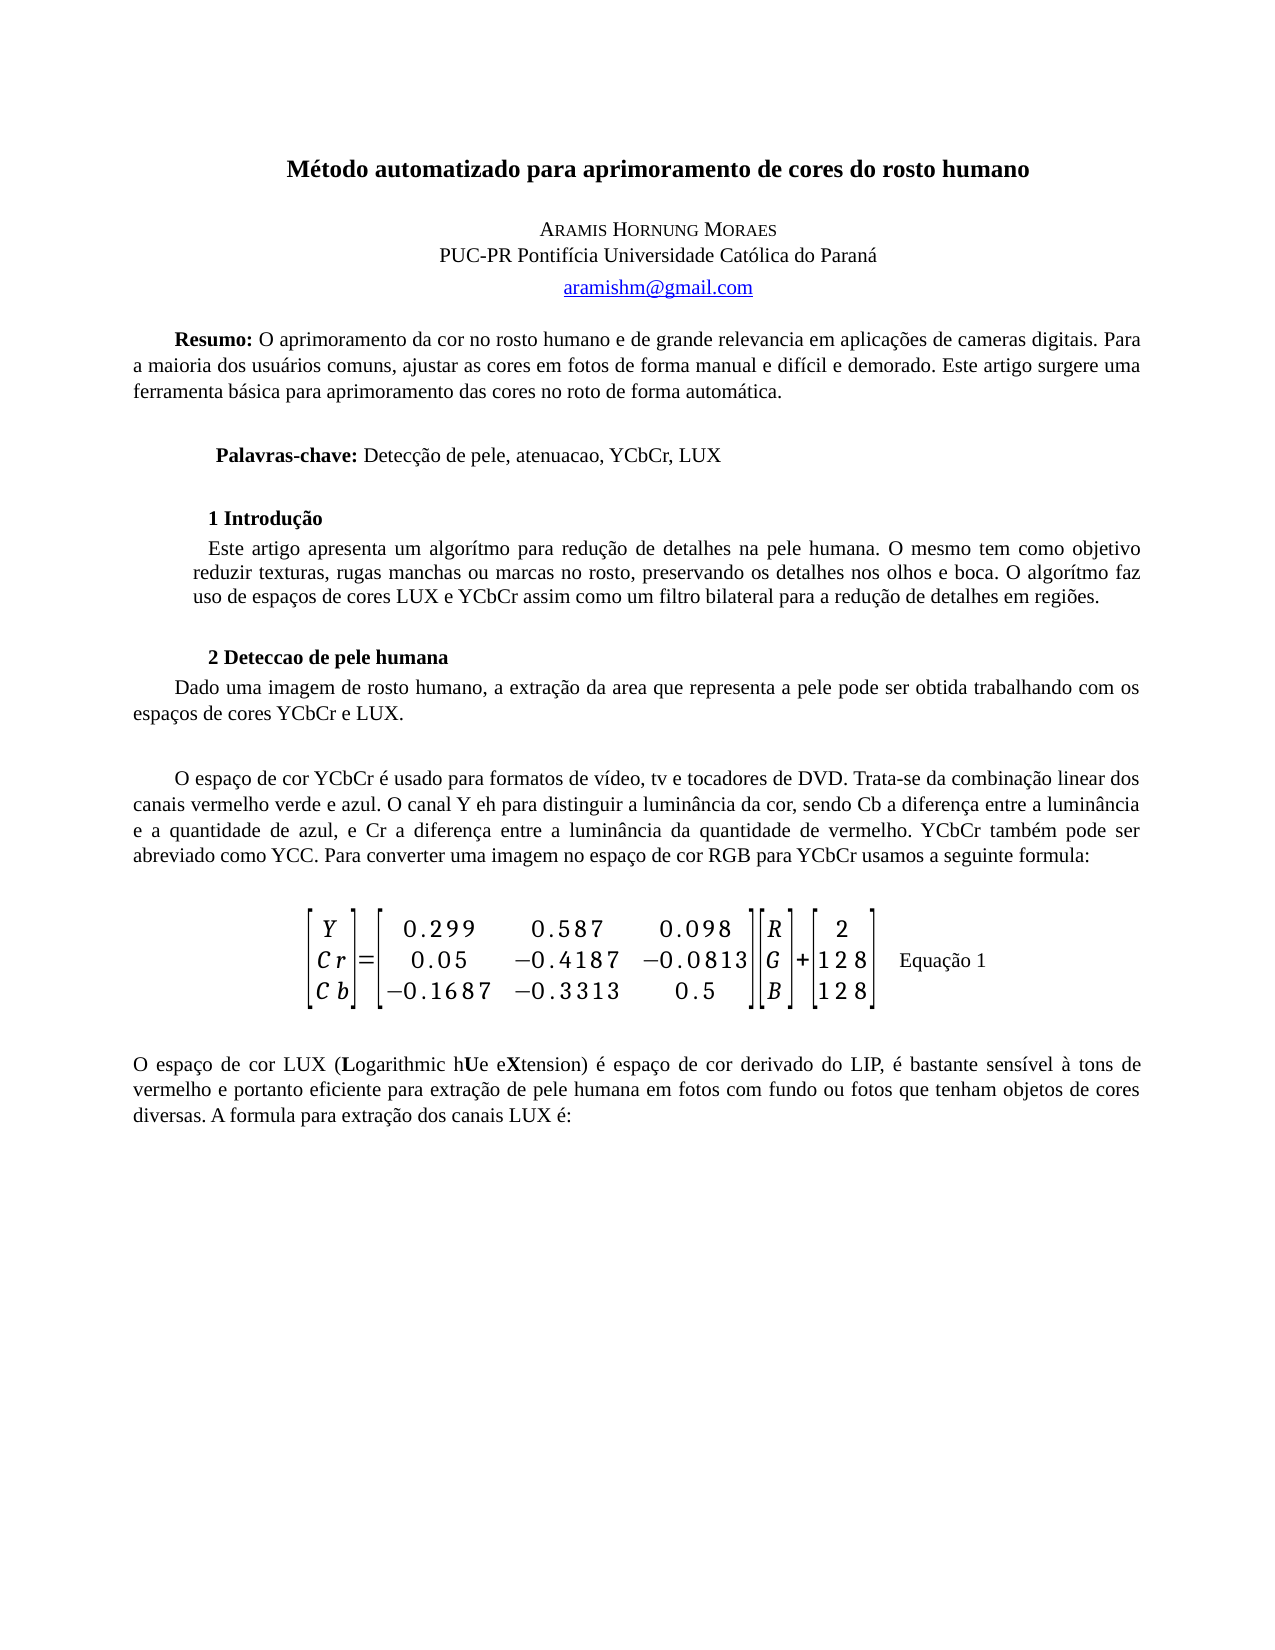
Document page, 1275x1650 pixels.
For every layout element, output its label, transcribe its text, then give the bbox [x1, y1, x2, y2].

subtitle 2 Deteccao de pele humana [178, 645, 1142, 669]
text Palavras-chave: Detecção de pele, atenuacao, YCbCr, LUX [174, 443, 1101, 467]
text aramishm@gmail.com [133, 275, 1142, 299]
text Equação 1 [133, 908, 1142, 1011]
picture [264, 0, 317, 25]
text Resumo: O aprimoramento da cor no rosto humano e de grande relevancia em aplicações de cameras digitais. Para a maioria dos usuários comuns, ajustar as cores em fotos de forma manual e difícil e demorado. Este artigo surgere uma ferramenta básica para aprimoramento das cores no roto de forma automática. [133, 327, 1142, 403]
text O espaço de cor YCbCr é usado para formatos de vídeo, tv e tocadores de DVD. Trata-se da combinação linear dos canais vermelho verde e azul. O canal Y eh para distinguir a luminância da cor, sendo Cb a diferença entre a luminância e a quantidade de azul, e Cr a diferença entre a luminância da quantidade de vermelho. YCbCr também pode ser abreviado como YCC. Para converter uma imagem no espaço de cor RGB para YCbCr usamos a seguinte formula: [133, 766, 1142, 867]
text O espaço de cor LUX (Logarithmic hUe eXtension) é espaço de cor derivado do LIP, é bastante sensível à tons de vermelho e portanto eficiente para extração de pele humana em fotos com fundo ou fotos que tenham objetos de cores diversas. A formula para extração dos canais LUX é: [133, 1051, 1142, 1127]
text PUC-PR Pontifícia Universidade Católica do Paraná [133, 243, 1142, 267]
text Dado uma imagem de rosto humano, a extração da area que representa a pele pode ser obtida trabalhando com os espaços de cores YCbCr e LUX. [133, 675, 1142, 725]
subtitle 1 Introdução [178, 506, 1142, 530]
text Método automatizado para aprimoramento de cores do rosto humano [133, 154, 1142, 183]
list Este artigo apresenta um algorítmo para redução de detalhes na pele humana. O mesmo tem como objetivo reduzir texturas, rugas manchas ou marcas no rosto, preservando os detalhes nos olhos e boca. O algorítmo faz uso de espaços de cores LUX e YCbCr assim como um filtro bilateral para a redução de detalhes em regiões. [193, 536, 1142, 608]
text Aramis Hornung Moraes [133, 217, 1142, 241]
